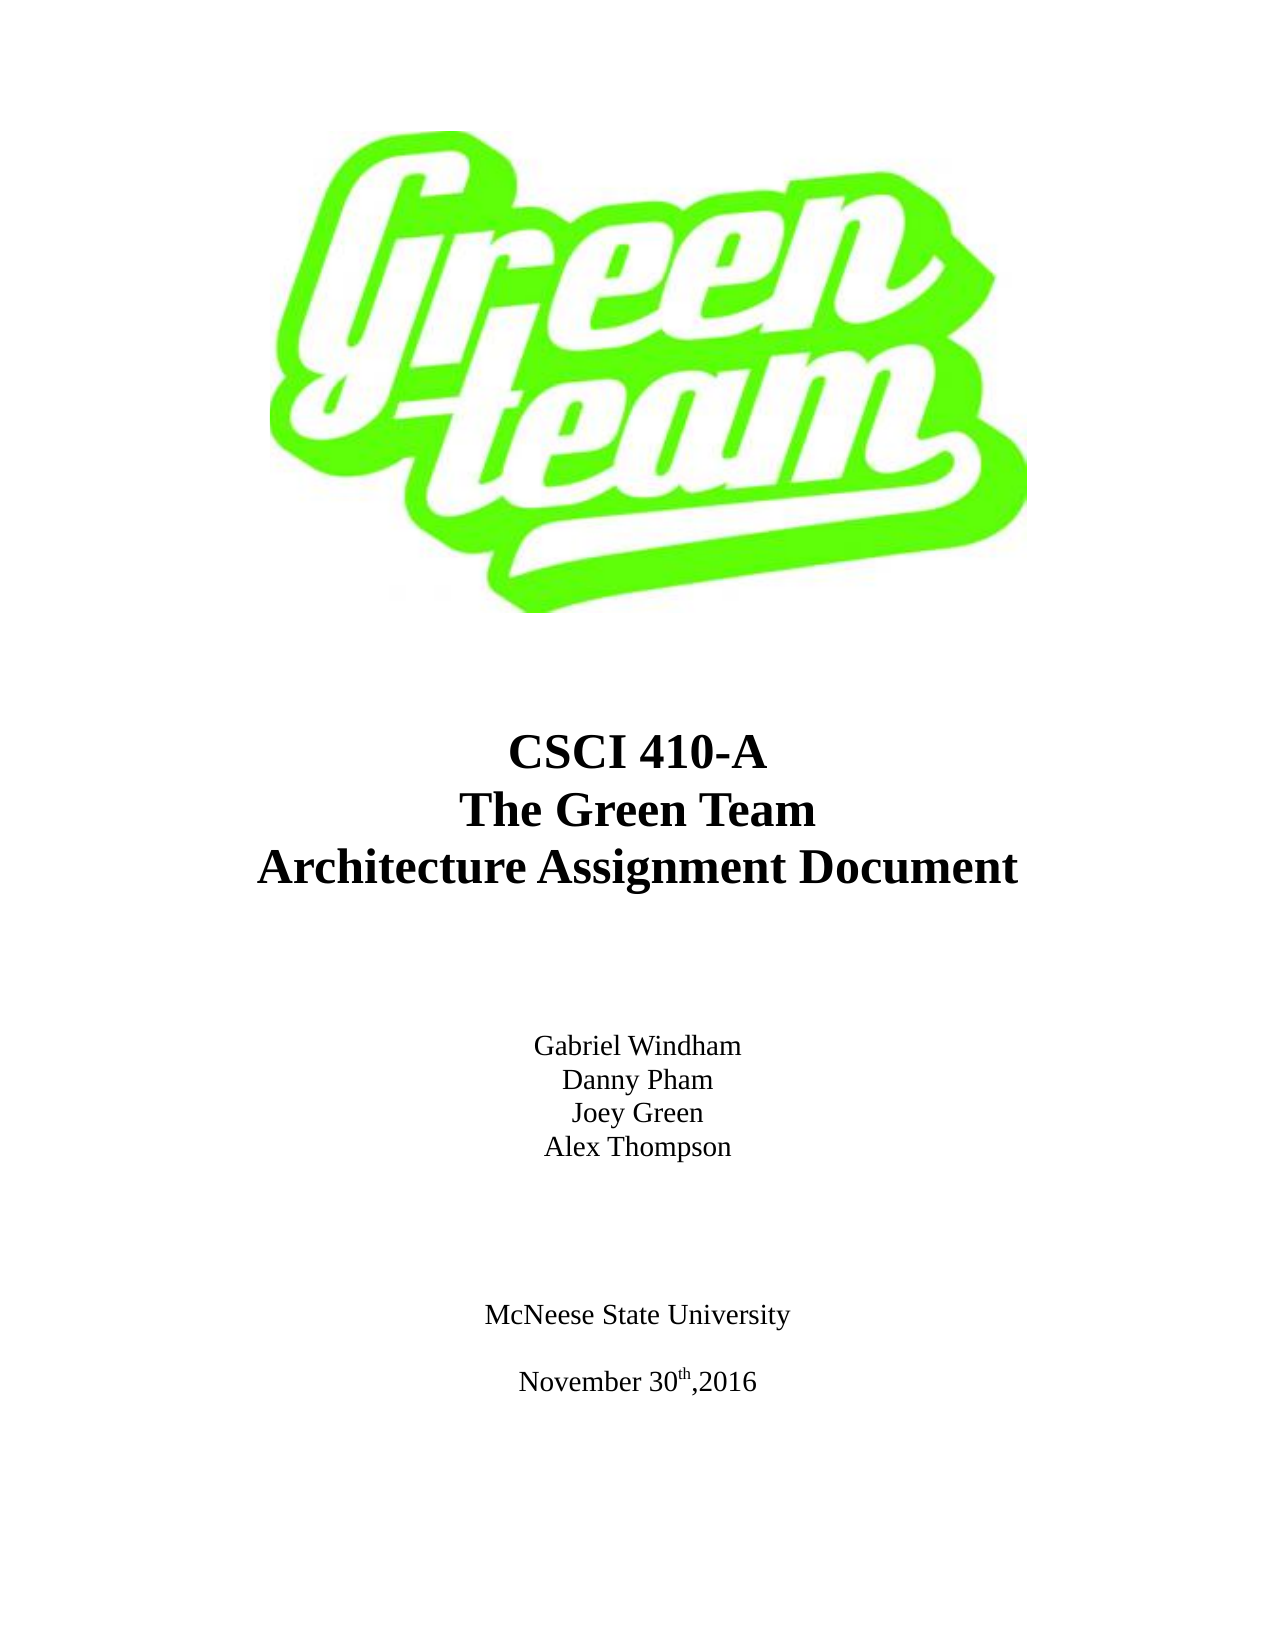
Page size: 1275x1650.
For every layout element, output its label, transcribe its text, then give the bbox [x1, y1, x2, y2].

text Danny Pham [118, 1062, 1157, 1096]
text McNeese State University [118, 1297, 1157, 1330]
text Architecture Assignment Document [118, 837, 1157, 894]
picture [269, 131, 1027, 613]
text CSCI 410-A [118, 722, 1157, 779]
text Alex Thompson [118, 1129, 1157, 1163]
text November 30th,2016 [118, 1364, 1157, 1397]
text Gabriel Windham [118, 1028, 1157, 1062]
text Joey Green [118, 1096, 1157, 1129]
text The Green Team [118, 779, 1157, 837]
